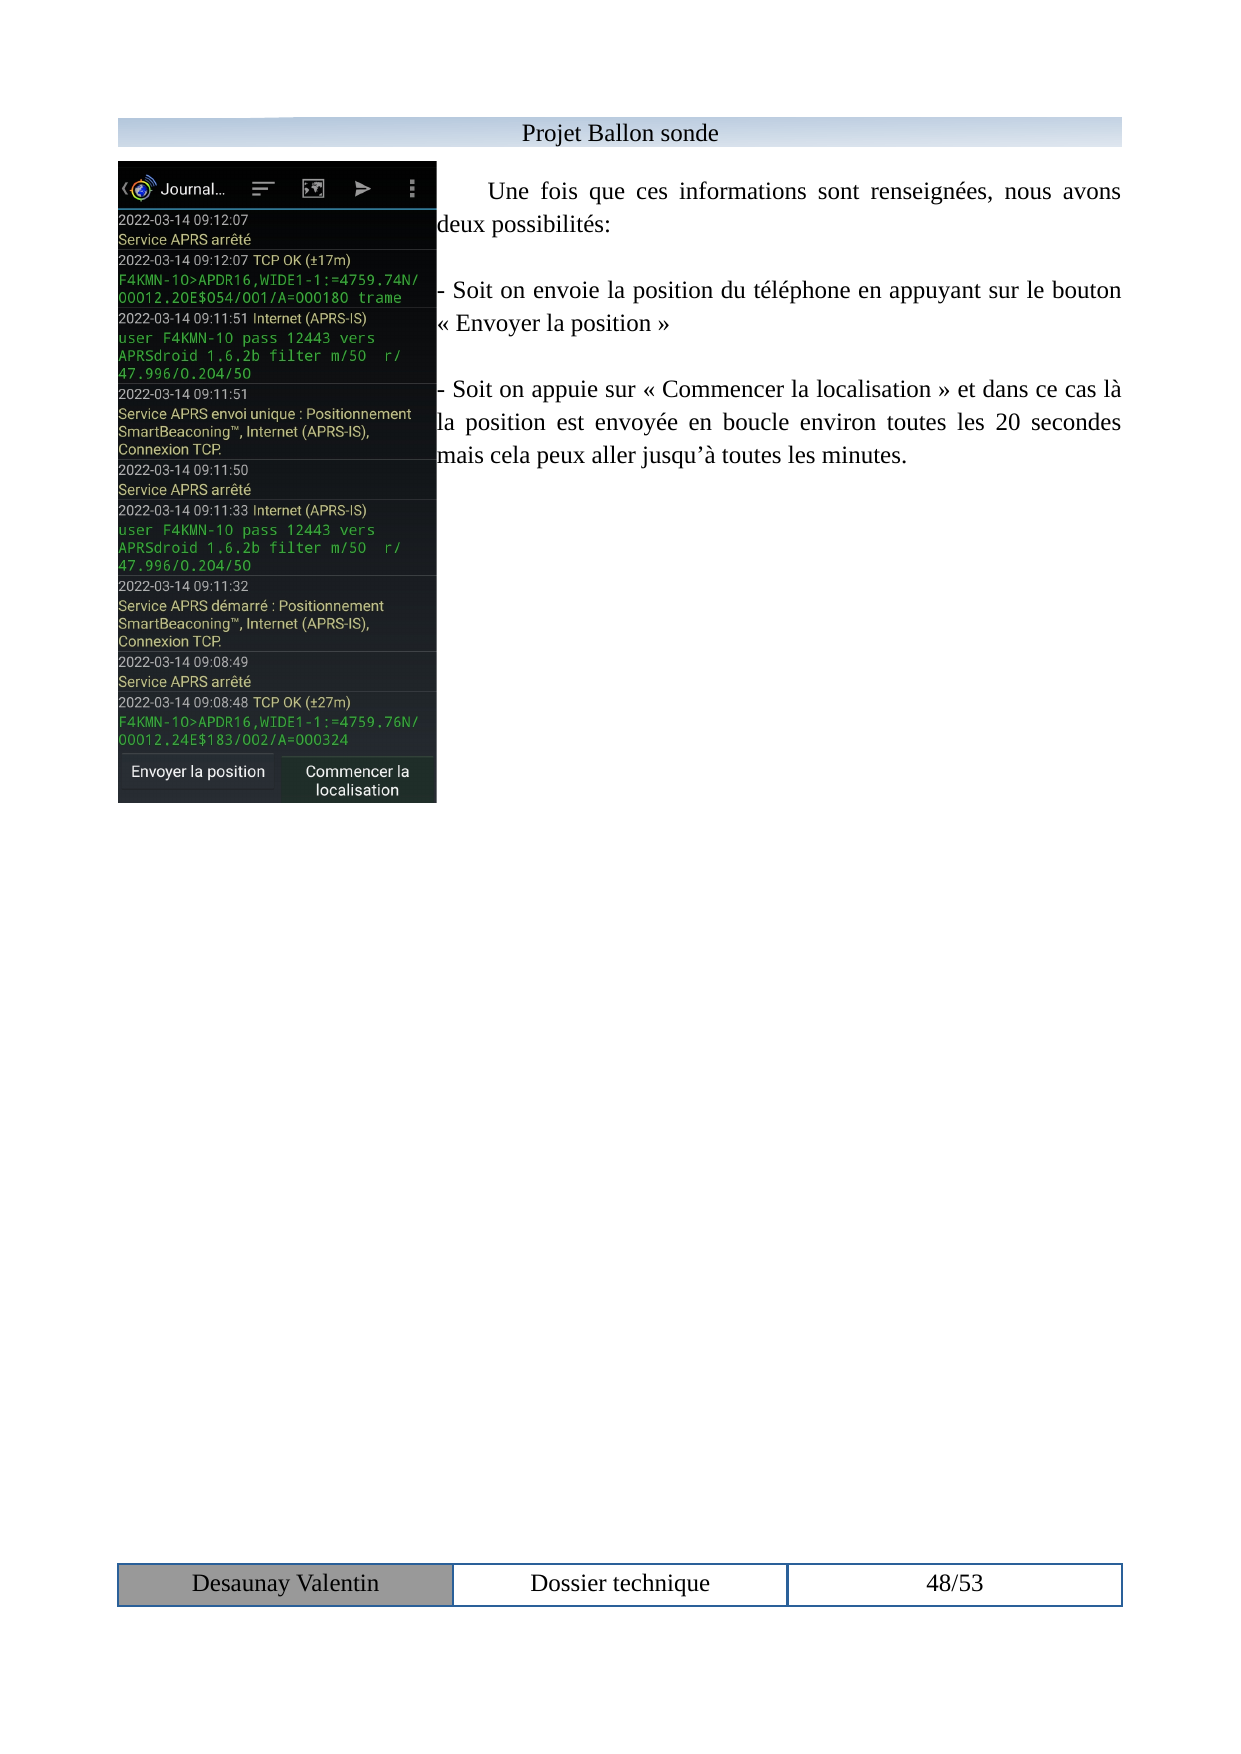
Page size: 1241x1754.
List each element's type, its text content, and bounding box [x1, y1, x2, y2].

picture [118, 161, 437, 803]
text - Soit on envoie la position du téléphone en appuyant sur le bouton « Envoyer la position » [437, 275, 1122, 337]
text - Soit on appuie sur « Commencer la localisation » et dans ce cas là la position est envoyée en boucle environ toutes les 20 secondes mais cela peux aller jusqu’à toutes les minutes. [437, 374, 1122, 469]
text Une fois que ces informations sont renseignées, nous avons deux possibilités: [437, 176, 1122, 238]
